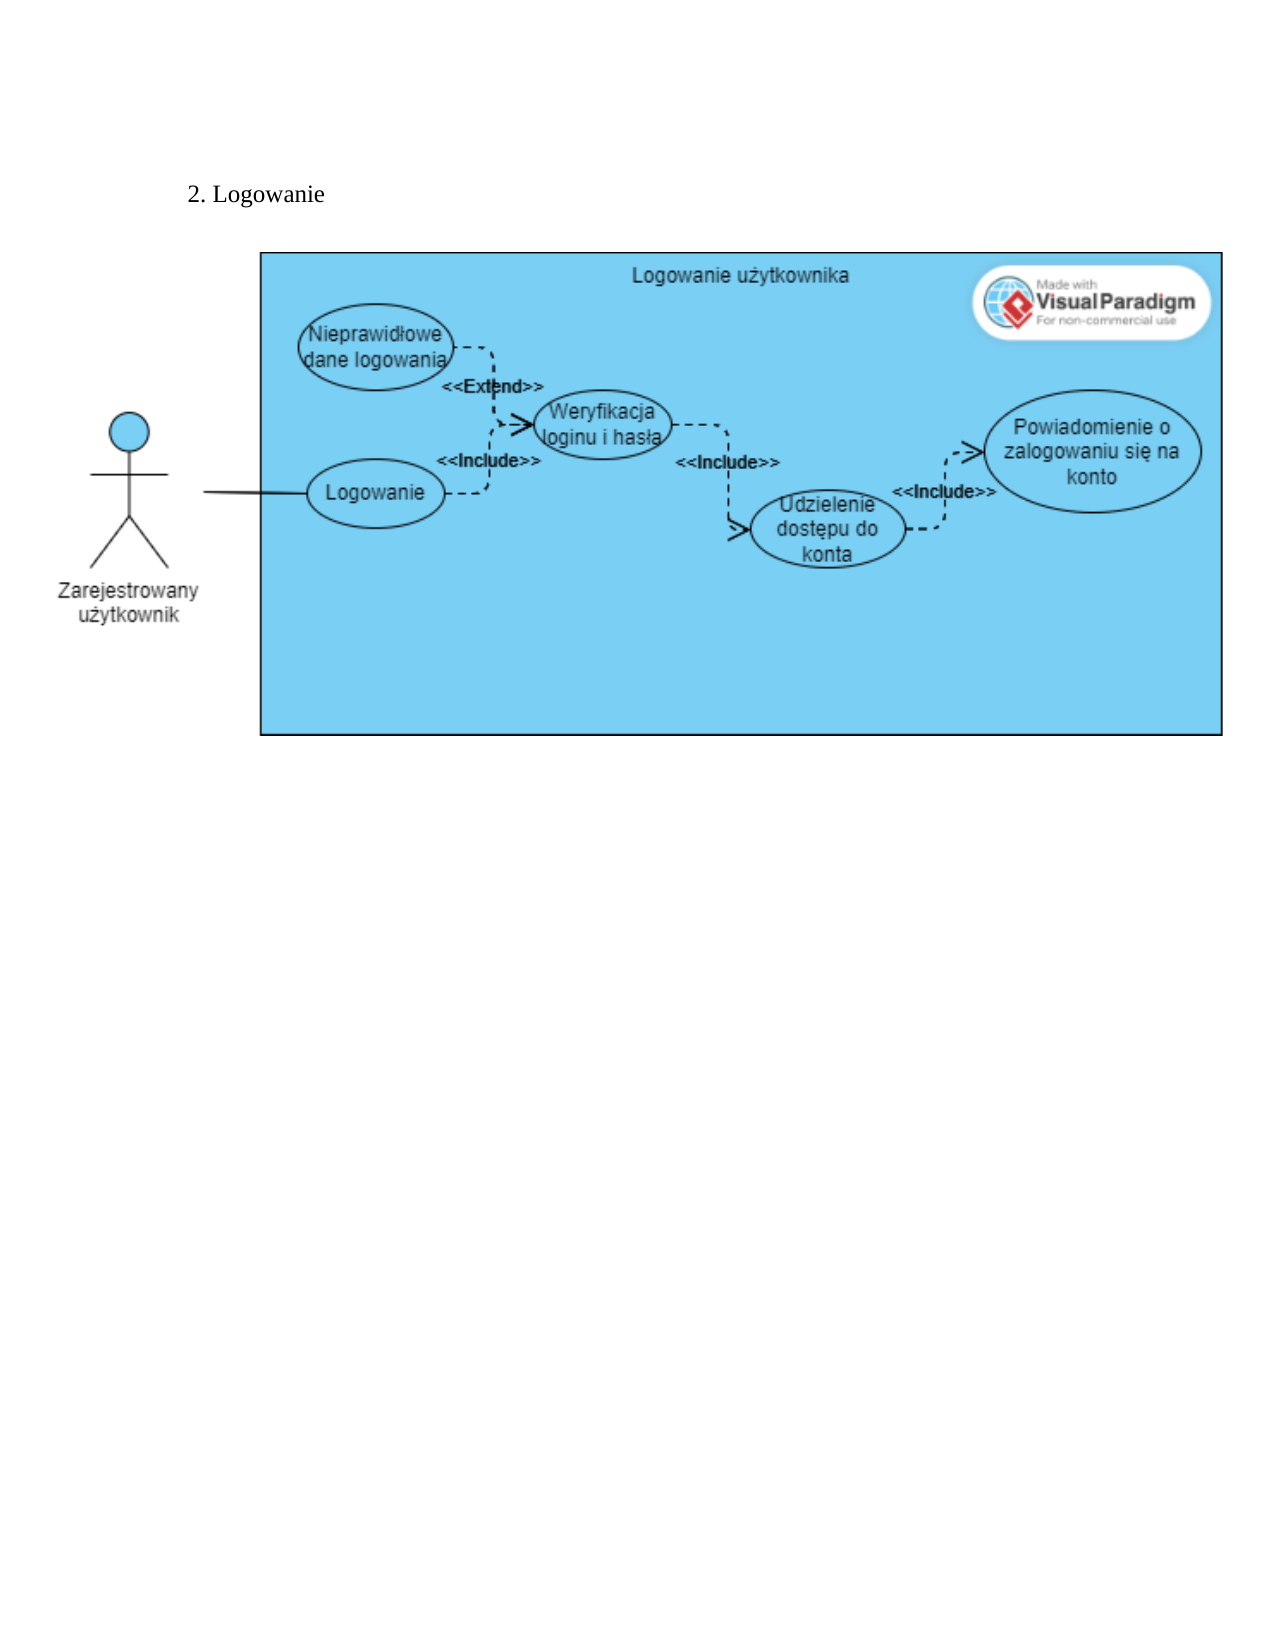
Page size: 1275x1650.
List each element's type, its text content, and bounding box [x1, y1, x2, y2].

text 2. Logowanie [187, 179, 1087, 207]
picture [54, 252, 1223, 736]
